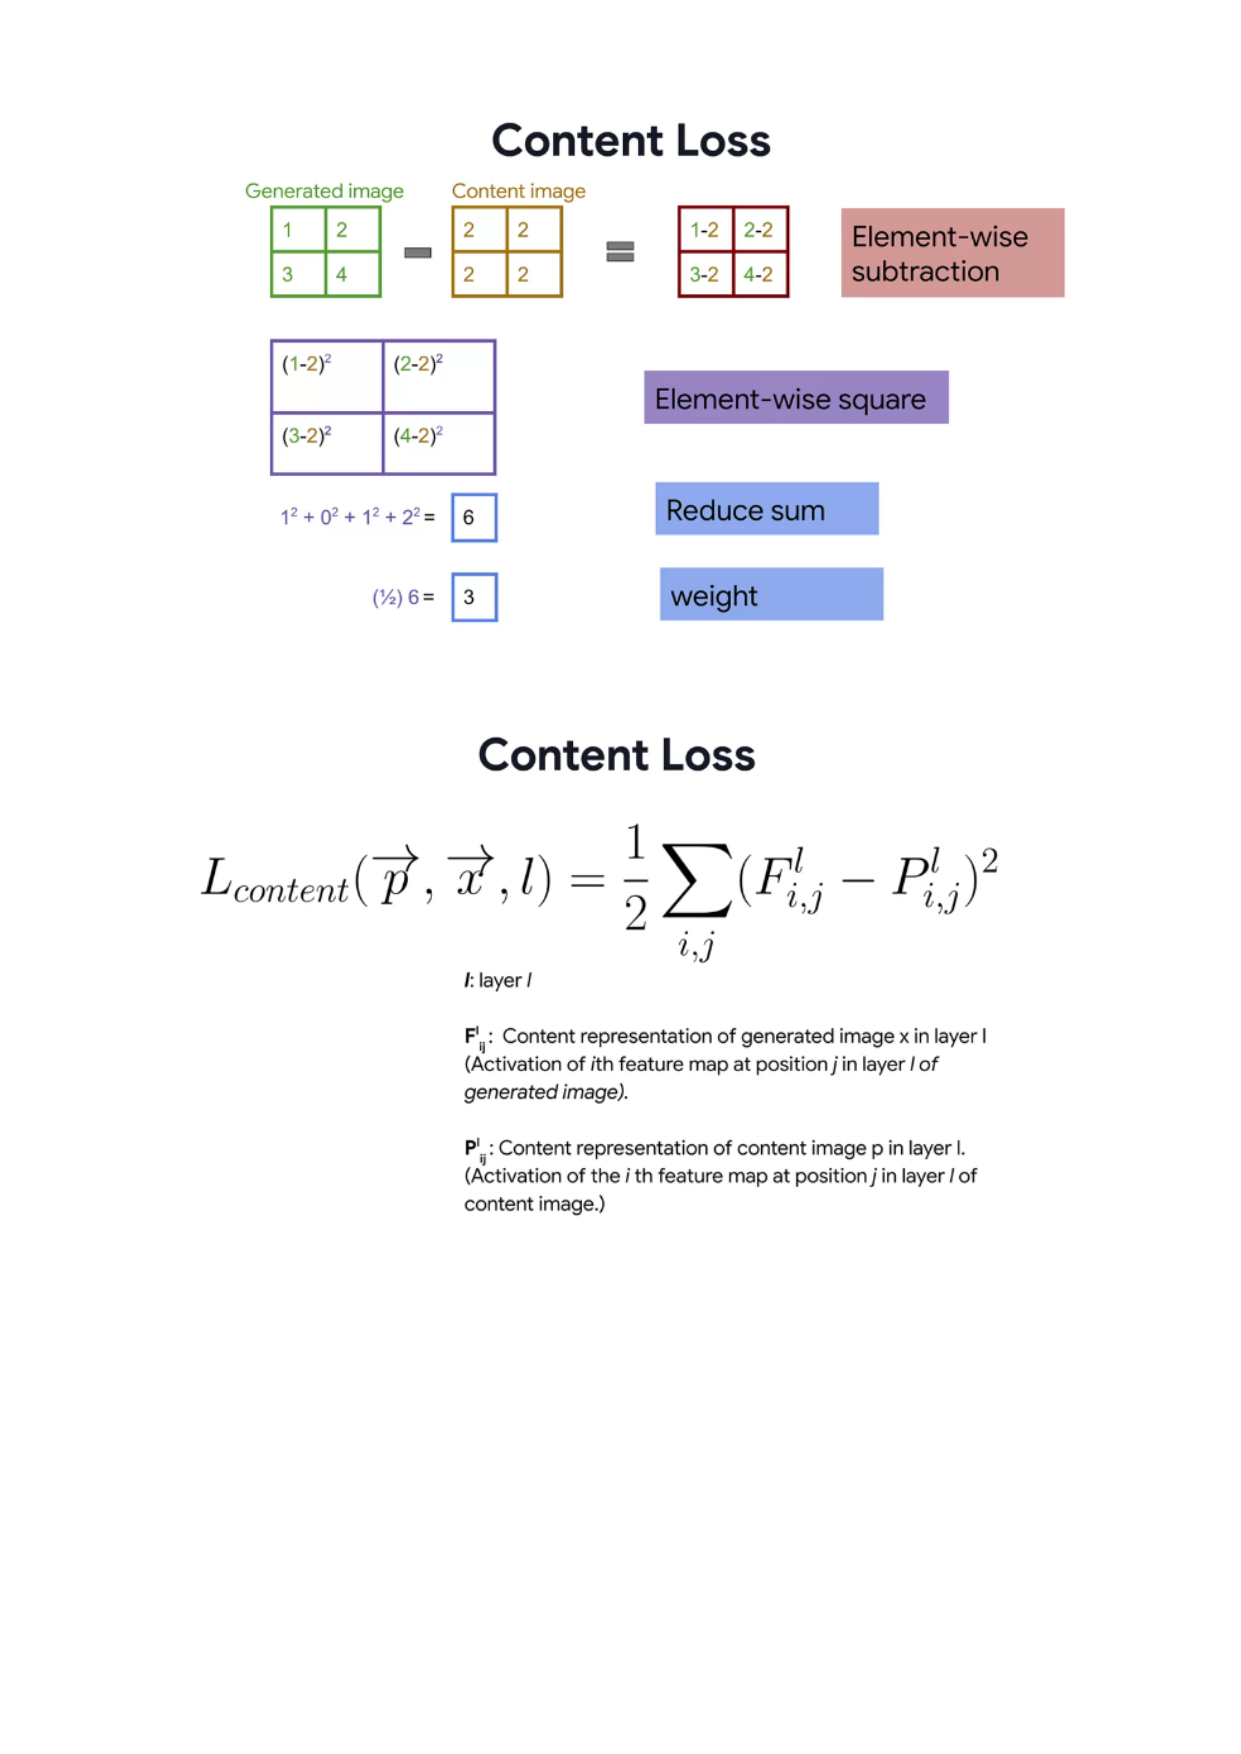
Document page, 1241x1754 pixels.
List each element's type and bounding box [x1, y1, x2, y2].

picture [118, 734, 1123, 1225]
picture [118, 118, 1123, 636]
